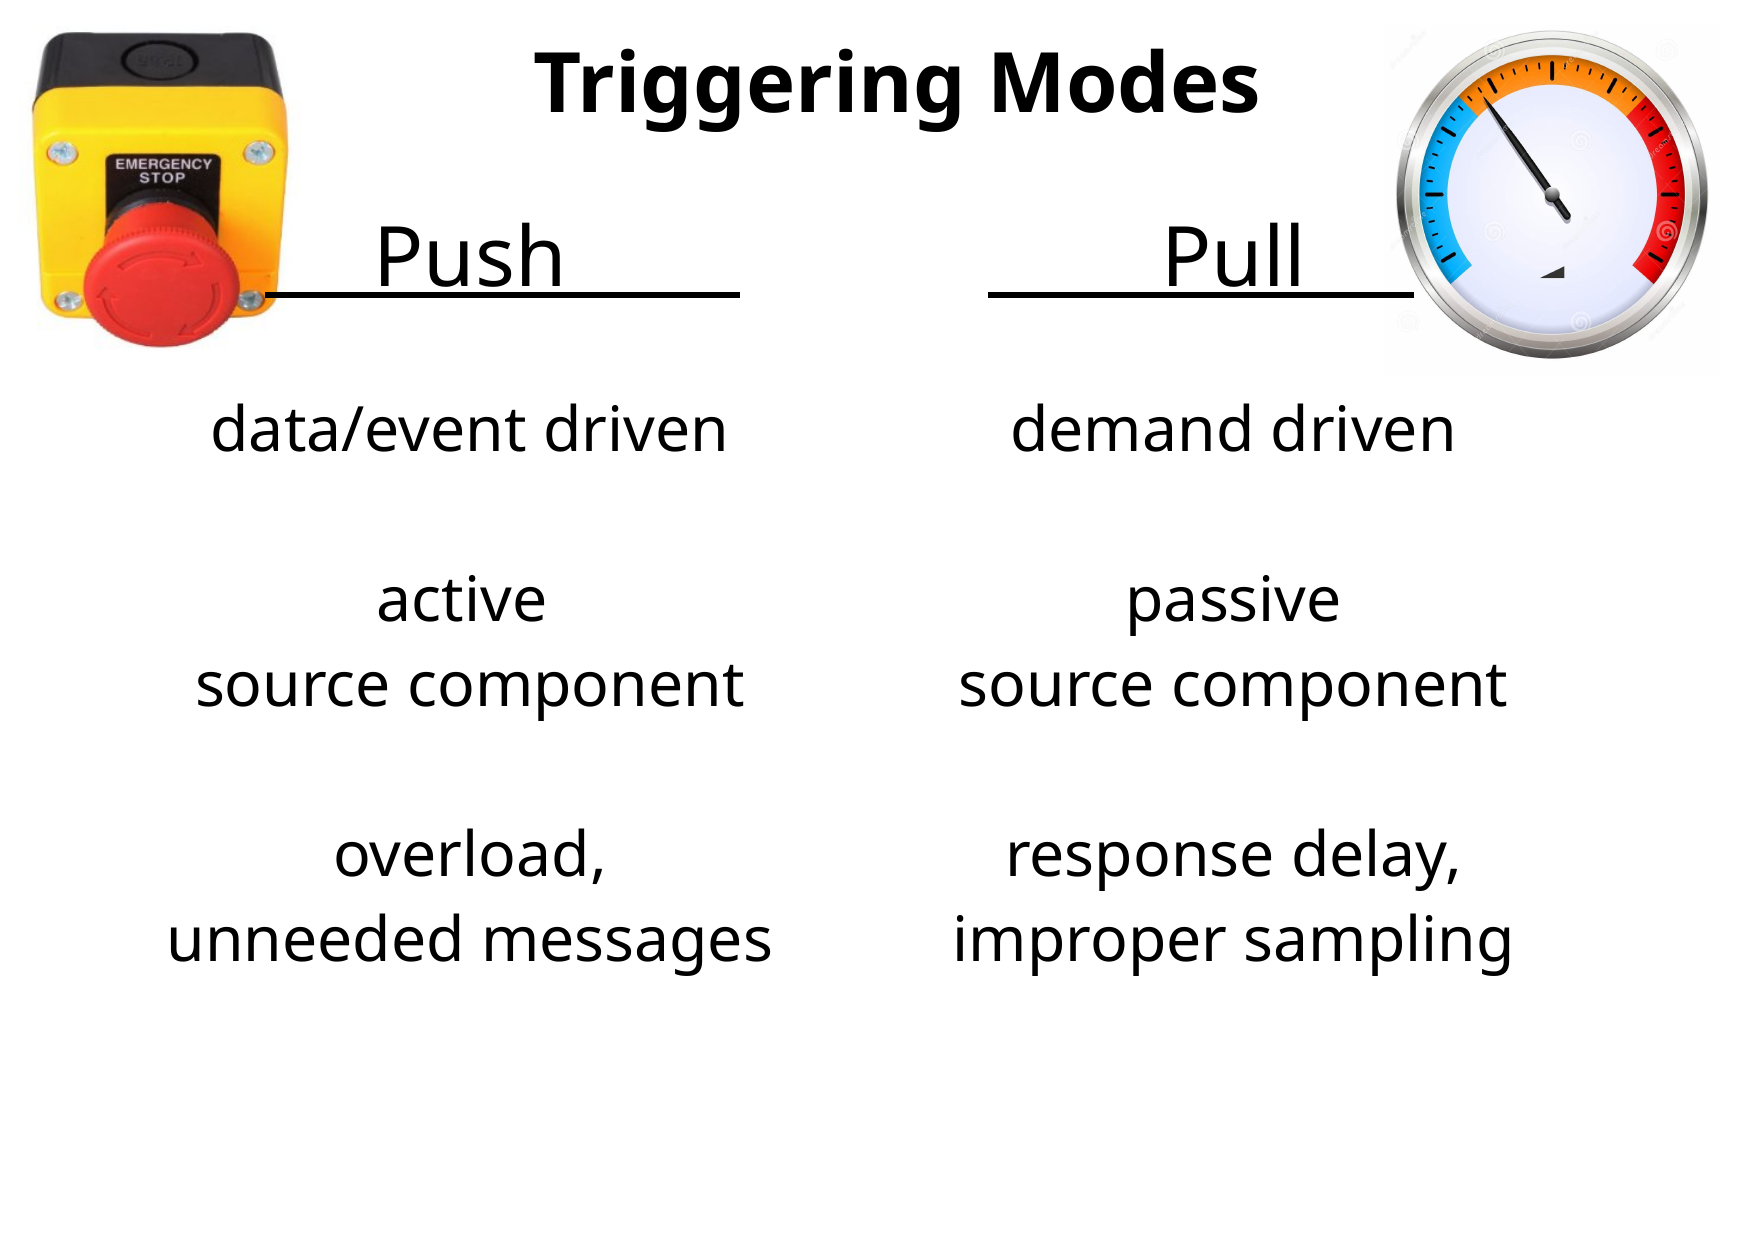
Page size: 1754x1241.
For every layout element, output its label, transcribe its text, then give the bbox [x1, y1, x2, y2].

table_header Push [301, 194, 854, 313]
picture [17, 25, 301, 363]
text Triggering Modes [96, 23, 1699, 137]
table_cell data/event driven active source component overload, unneeded messages [85, 314, 854, 980]
table_header Pull [855, 194, 1383, 313]
picture [1383, 25, 1721, 377]
table_cell demand driven passive source component response delay, improper sampling [855, 314, 1612, 980]
